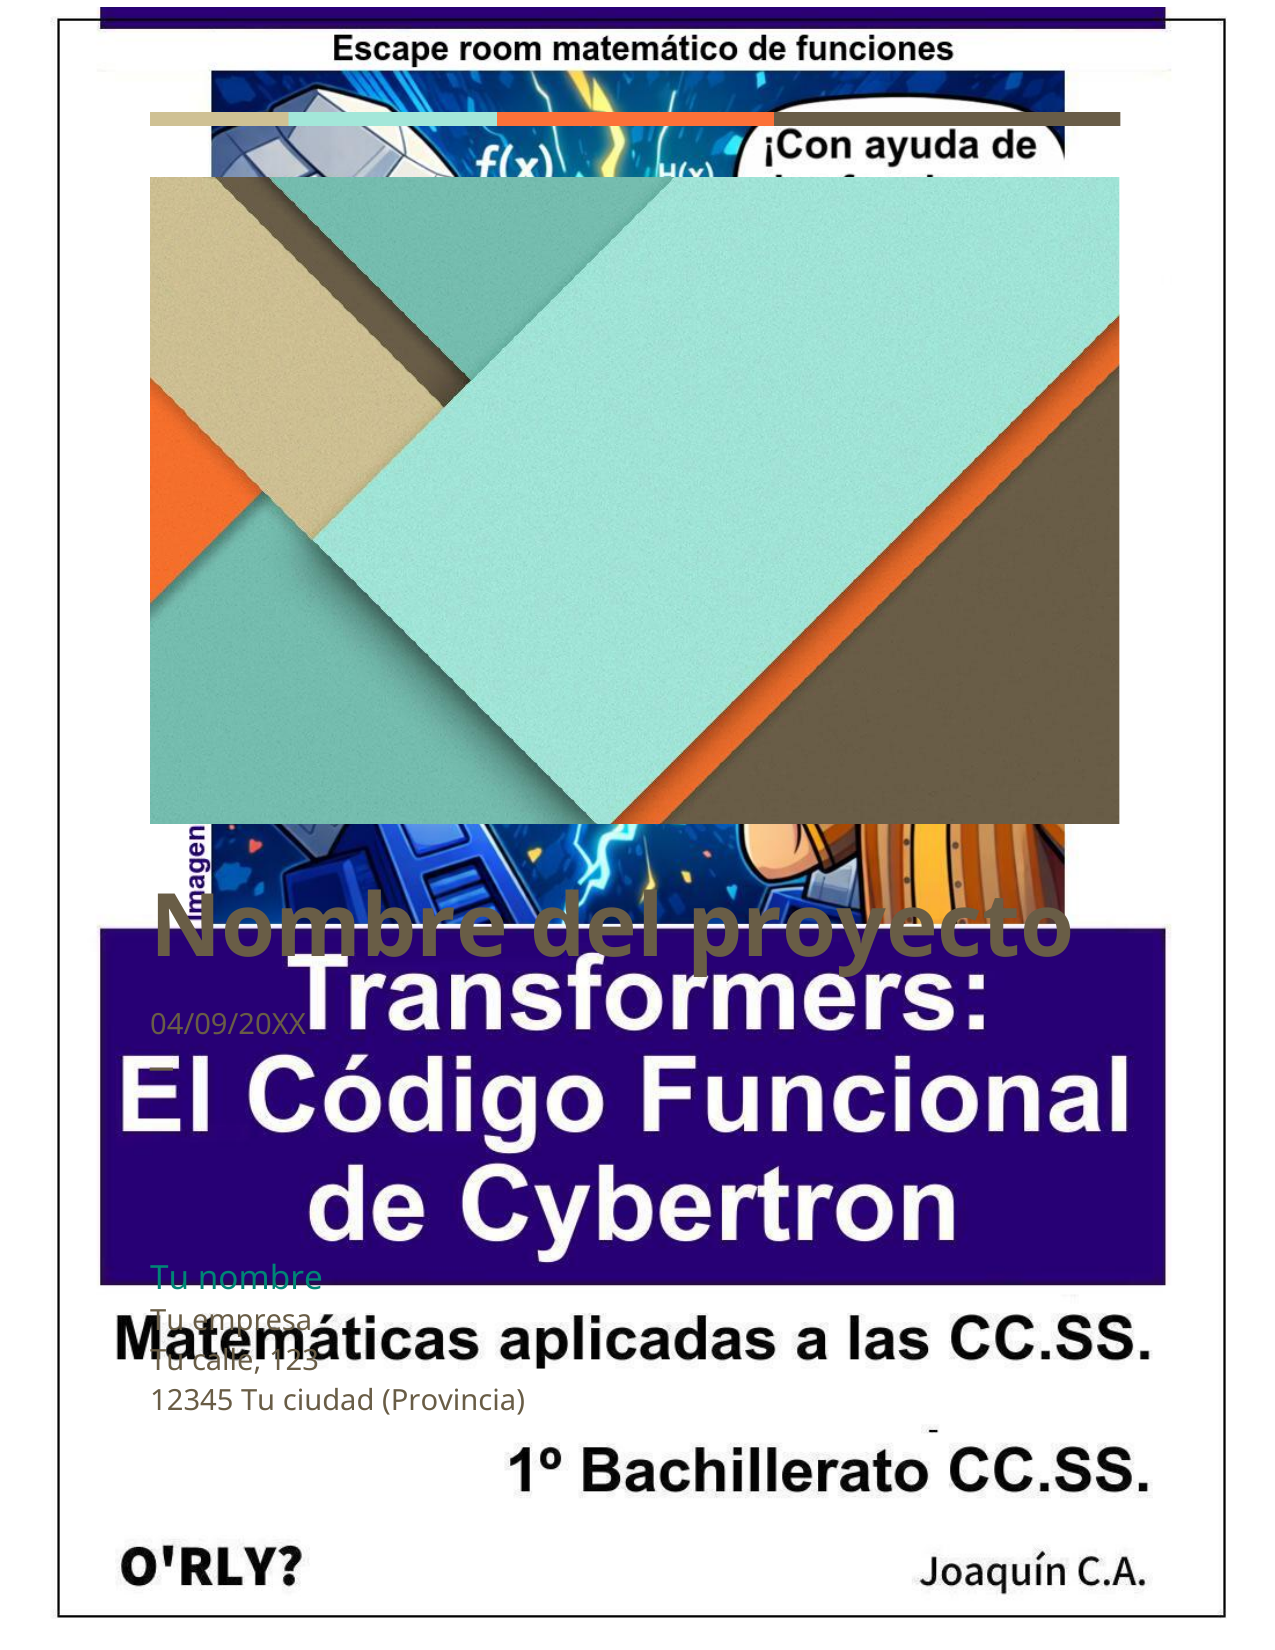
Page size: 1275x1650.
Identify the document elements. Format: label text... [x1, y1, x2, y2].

text ─ [150, 1043, 1125, 1094]
text Tu empresa Tu calle, 123 12345 Tu ciudad (Provincia) [150, 1299, 1125, 1418]
subtitle 04/09/20XX [150, 1003, 1125, 1043]
picture [0, 7, 1275, 1628]
text Tu nombre [150, 1254, 1125, 1299]
title Nombre del proyecto [150, 863, 1125, 982]
